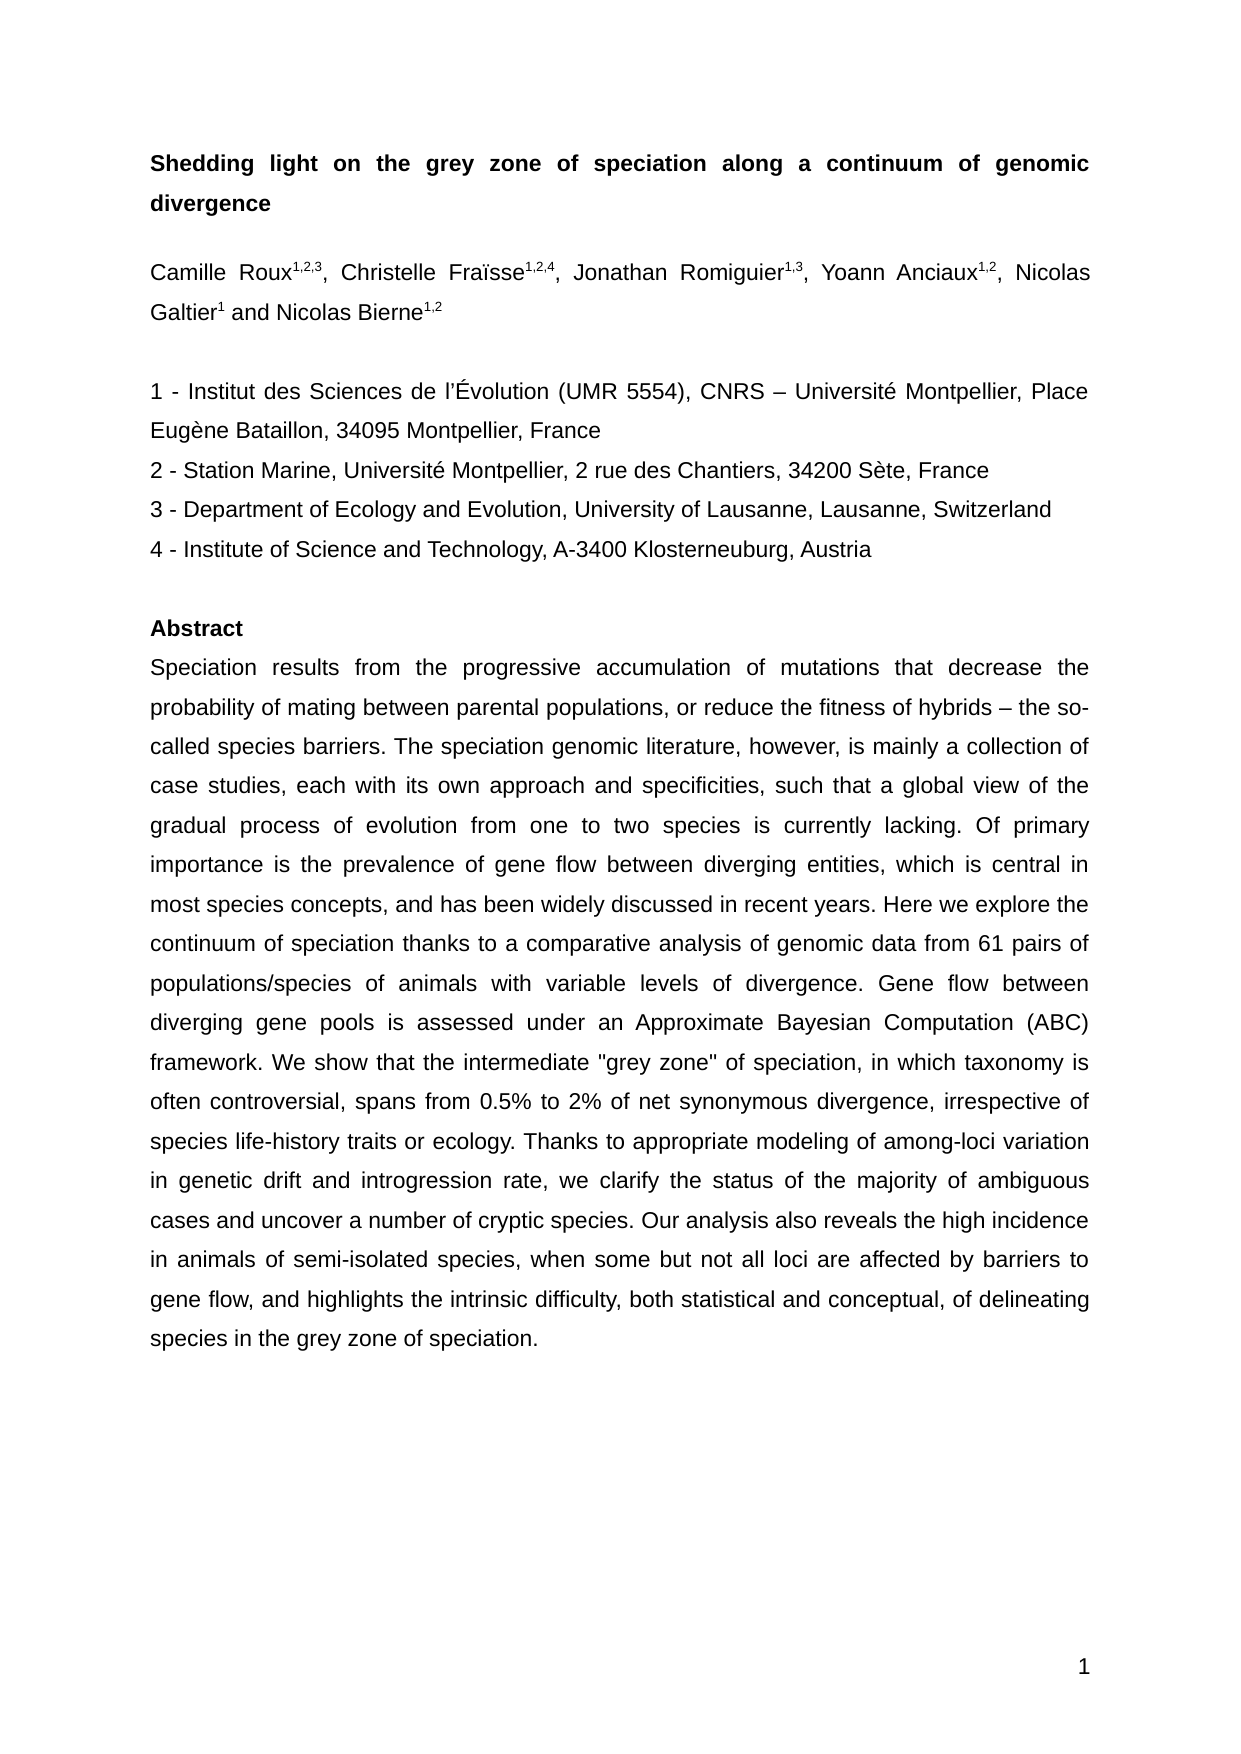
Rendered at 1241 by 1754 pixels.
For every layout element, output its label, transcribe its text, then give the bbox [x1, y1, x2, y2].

text Camille Roux1,2,3, Christelle Fraïsse1,2,4, Jonathan Romiguier1,3, Yoann Anciaux1,2, Nicolas Galtier1 and Nicolas Bierne1,2 [150, 259, 1090, 325]
text Abstract [150, 614, 1090, 641]
text Speciation results from the progressive accumulation of mutations that decrease the probability of mating between parental populations, or reduce the fitness of hybrids – the so-called species barriers. The speciation genomic literature, however, is mainly a collection of case studies, each with its own approach and specificities, such that a global view of the gradual process of evolution from one to two species is currently lacking. Of primary importance is the prevalence of gene flow between diverging entities, which is central in most species concepts, and has been widely discussed in recent years. Here we explore the continuum of speciation thanks to a comparative analysis of genomic data from 61 pairs of populations/species of animals with variable levels of divergence. Gene flow between diverging gene pools is assessed under an Approximate Bayesian Computation (ABC) framework. We show that the intermediate "grey zone" of speciation, in which taxonomy is often controversial, spans from 0.5% to 2% of net synonymous divergence, irrespective of species life-history traits or ecology. Thanks to appropriate modeling of among-loci variation in genetic drift and introgression rate, we clarify the status of the majority of ambiguous cases and uncover a number of cryptic species. Our analysis also reveals the high incidence in animals of semi-isolated species, when some but not all loci are affected by barriers to gene flow, and highlights the intrinsic difficulty, both statistical and conceptual, of delineating species in the grey zone of speciation. [150, 654, 1090, 1351]
text 1 - Institut des Sciences de l’Évolution (UMR 5554), CNRS – Université Montpellier, Place Eugène Bataillon, 34095 Montpellier, France [150, 378, 1090, 443]
text 3 - Department of Ecology and Evolution, University of Lausanne, Lausanne, Switzerland [150, 496, 1090, 522]
text 4 - Institute of Science and Technology, A-3400 Klosterneuburg, Austria [150, 536, 1090, 562]
text Shedding light on the grey zone of speciation along a continuum of genomic divergence [150, 150, 1090, 216]
text 2 - Station Marine, Université Montpellier, 2 rue des Chantiers, 34200 Sète, France [150, 457, 1090, 483]
